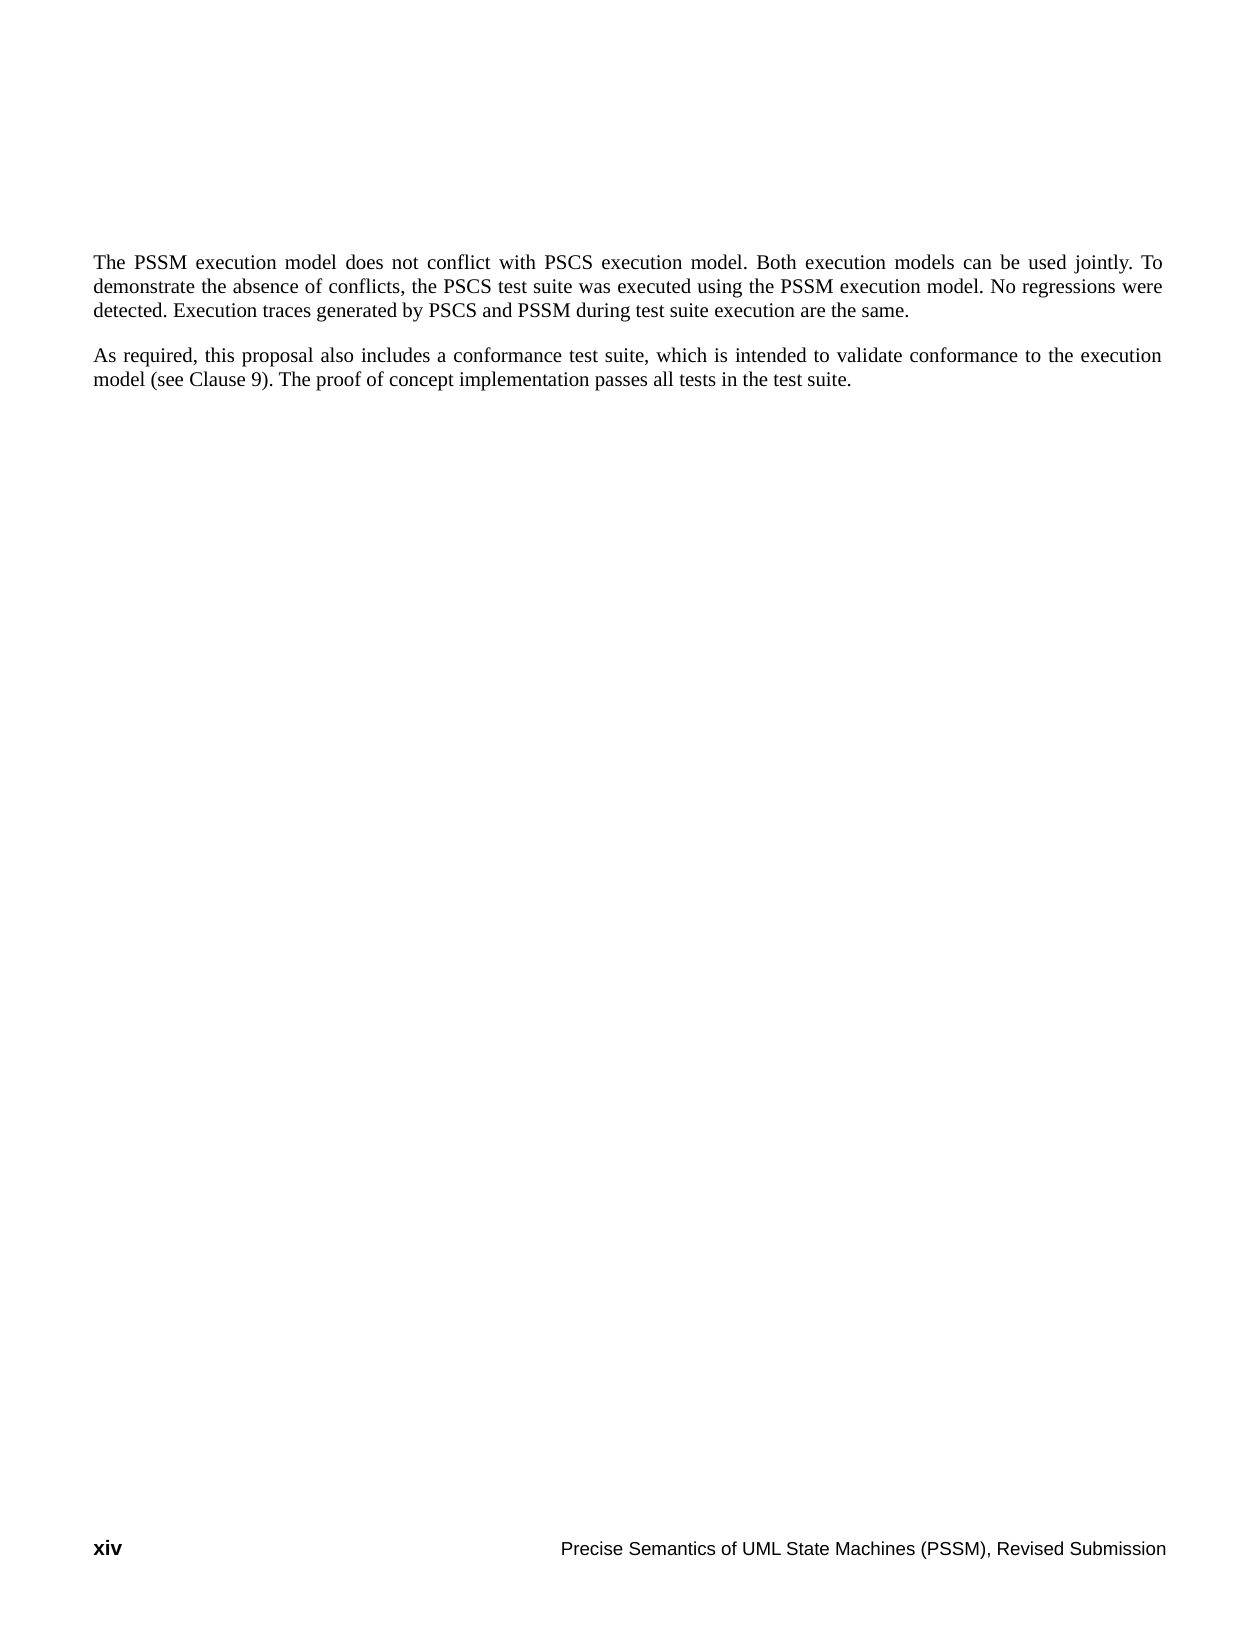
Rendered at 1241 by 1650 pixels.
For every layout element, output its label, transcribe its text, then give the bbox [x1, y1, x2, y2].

text As required, this proposal also includes a conformance test suite, which is intended to validate conformance to the execution model (see Clause 9). The proof of concept implementation passes all tests in the test suite. [93, 343, 1164, 391]
text The PSSM execution model does not conflict with PSCS execution model. Both execution models can be used jointly. To demonstrate the absence of conflicts, the PSCS test suite was executed using the PSSM execution model. No regressions were detected. Execution traces generated by PSCS and PSSM during test suite execution are the same. [93, 250, 1164, 322]
